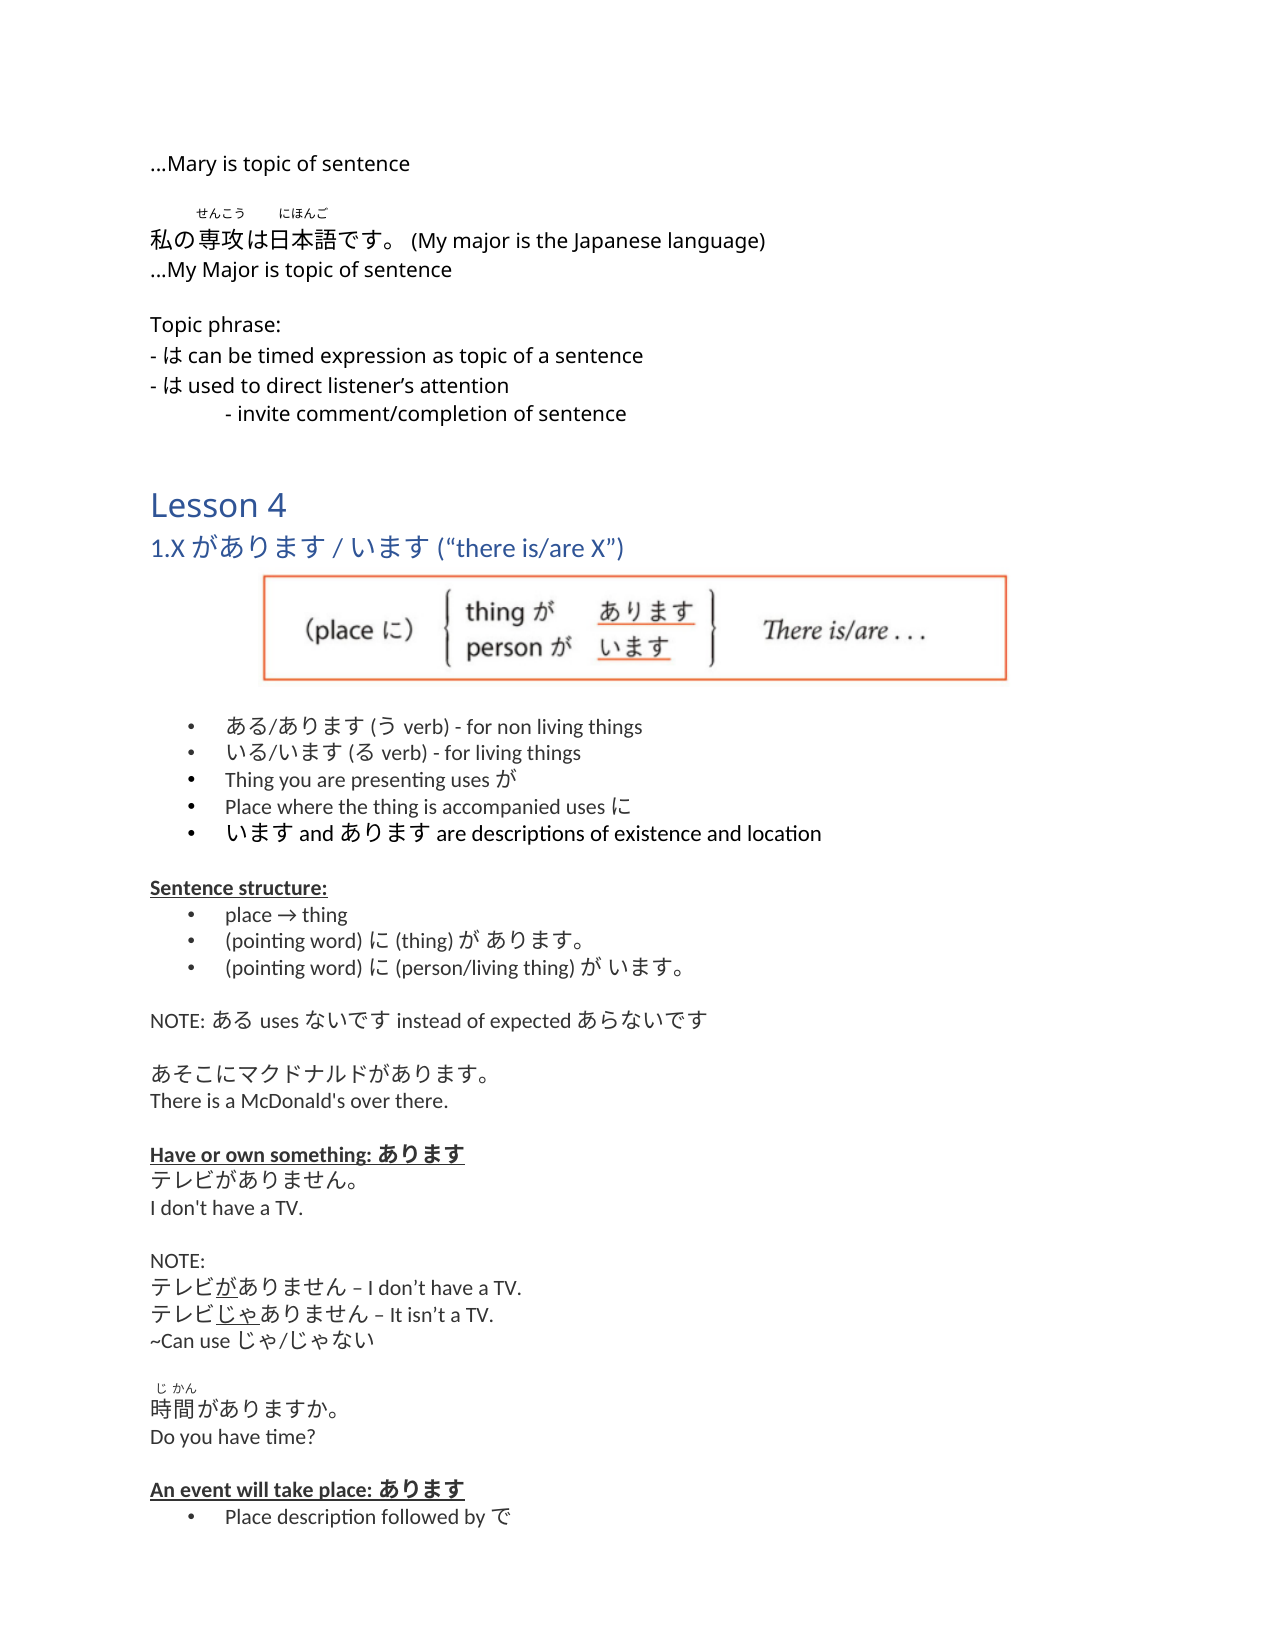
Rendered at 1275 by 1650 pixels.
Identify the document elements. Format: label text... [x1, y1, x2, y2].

text Topic phrase: [150, 310, 1125, 339]
list (pointing word) に (thing) が あります。 [187, 927, 1125, 954]
list place → thing [187, 901, 1125, 927]
list います and あります are descriptions of existence and location [187, 819, 1125, 847]
text ~Can use じゃ/じゃない [150, 1327, 1125, 1354]
text Sentence structure: [150, 874, 1125, 901]
list ある/あります (う verb) - for non living things [187, 713, 1125, 739]
text テレビじゃありません – It isn’t a TV. [150, 1301, 1125, 1327]
text - invite comment/completion of sentence [150, 399, 1125, 428]
text NOTE: ある uses ないです instead of expected あらないです [150, 1007, 1125, 1034]
list Place description followed by で [187, 1503, 1125, 1529]
text An event will take place: あります [150, 1476, 1125, 1503]
text 私の専攻せんこうは日本語にほんごです。 (My major is the Japanese language) [150, 204, 1125, 256]
subtitle Lesson 4 [150, 481, 1125, 527]
text I don't have a TV. [150, 1194, 1125, 1221]
text - は can be timed expression as topic of a sentence [150, 339, 1125, 369]
text テレビがありません – I don’t have a TV. [150, 1274, 1125, 1301]
text Have or own something: あります [150, 1141, 1125, 1167]
text ...My Major is topic of sentence [150, 256, 1125, 284]
text NOTE: [150, 1247, 1125, 1274]
list いる/います (る verb) - for living things [187, 739, 1125, 766]
text - は used to direct listener’s attention [150, 369, 1125, 399]
list (pointing word) に (person/living thing) が います。 [187, 954, 1125, 981]
list Place where the thing is accompanied uses に [187, 793, 1125, 819]
text テレビがありません。 [150, 1167, 1125, 1194]
text あそこにマクドナルドがあります。 [150, 1061, 1125, 1087]
list Thing you are presenting uses が [187, 766, 1125, 793]
text ...Mary is topic of sentence [150, 149, 1125, 178]
text Do you have time? [150, 1423, 1125, 1449]
subtitle X があります / います (“there is/are X”) [150, 531, 1125, 564]
picture [258, 563, 1017, 687]
text There is a McDonald's over there. [150, 1087, 1125, 1114]
text 時じ間かんがありますか。 [150, 1381, 1125, 1423]
